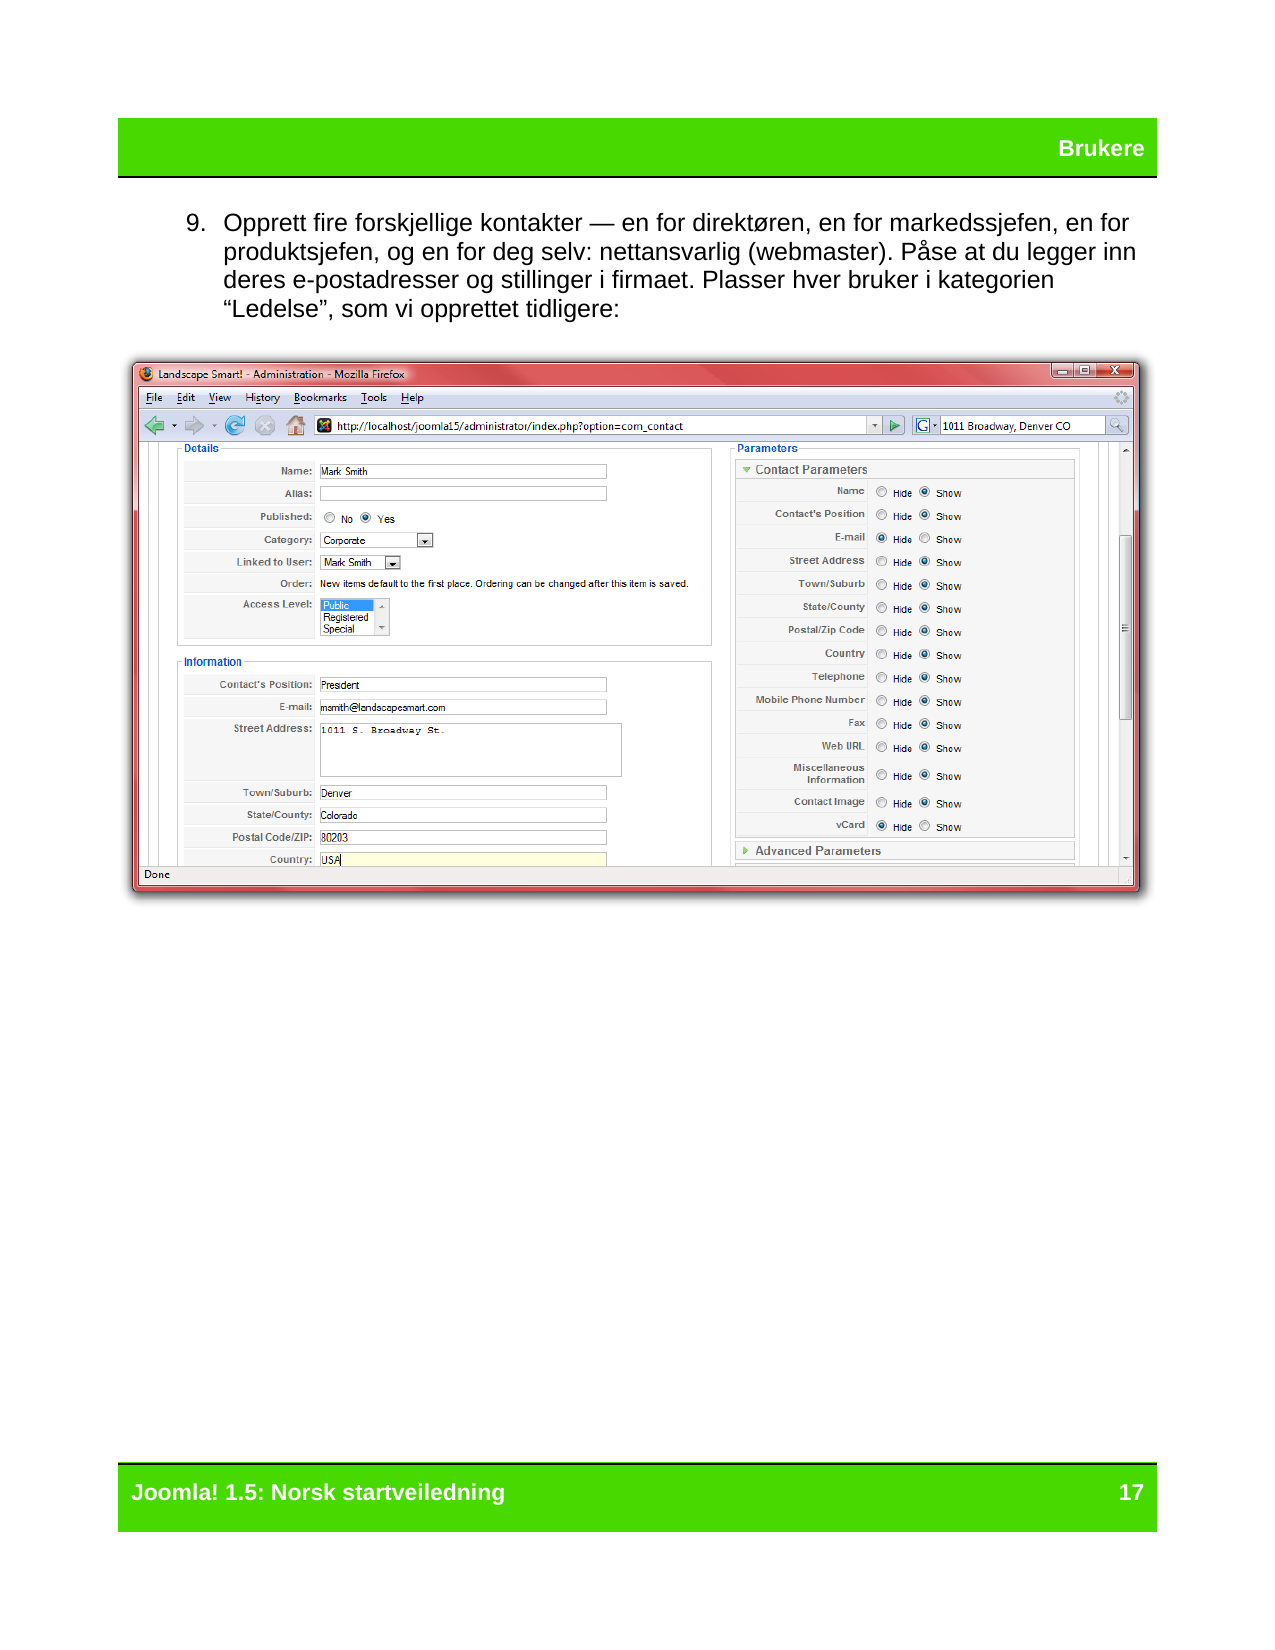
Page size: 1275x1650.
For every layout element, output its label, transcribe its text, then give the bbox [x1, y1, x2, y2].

picture [119, 349, 1156, 908]
list Opprett fire forskjellige kontakter — en for direktøren, en for markedssjefen, en for produktsjefen, og en for deg selv: nettansvarlig (webmaster). Påse at du legger inn deres e-postadresser og stillinger i firmaet. Plasser hver bruker i kategorien “Ledelse”, som vi opprettet tidligere: [186, 208, 1157, 323]
